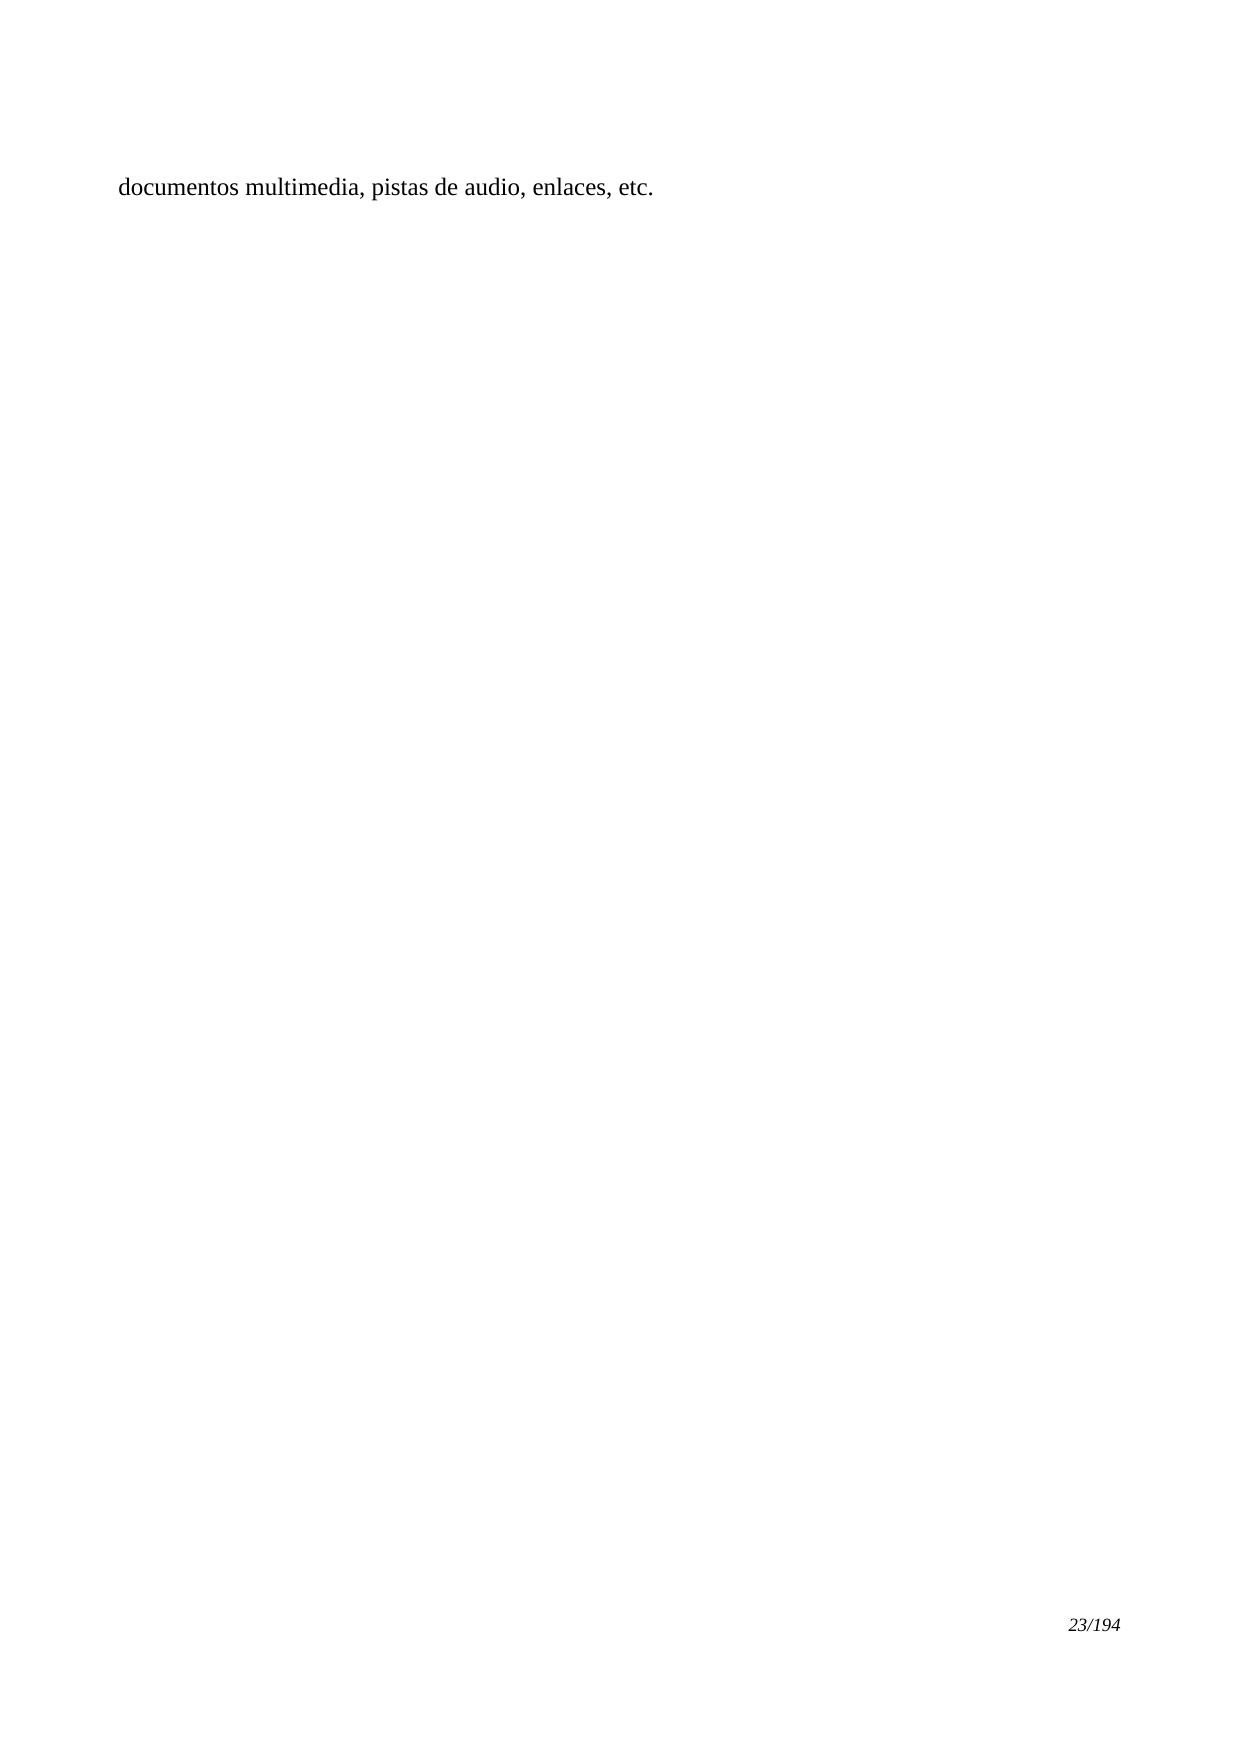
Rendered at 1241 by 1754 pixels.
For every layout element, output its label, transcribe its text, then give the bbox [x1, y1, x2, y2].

text documentos multimedia, pistas de audio, enlaces, etc. [118, 172, 1122, 200]
